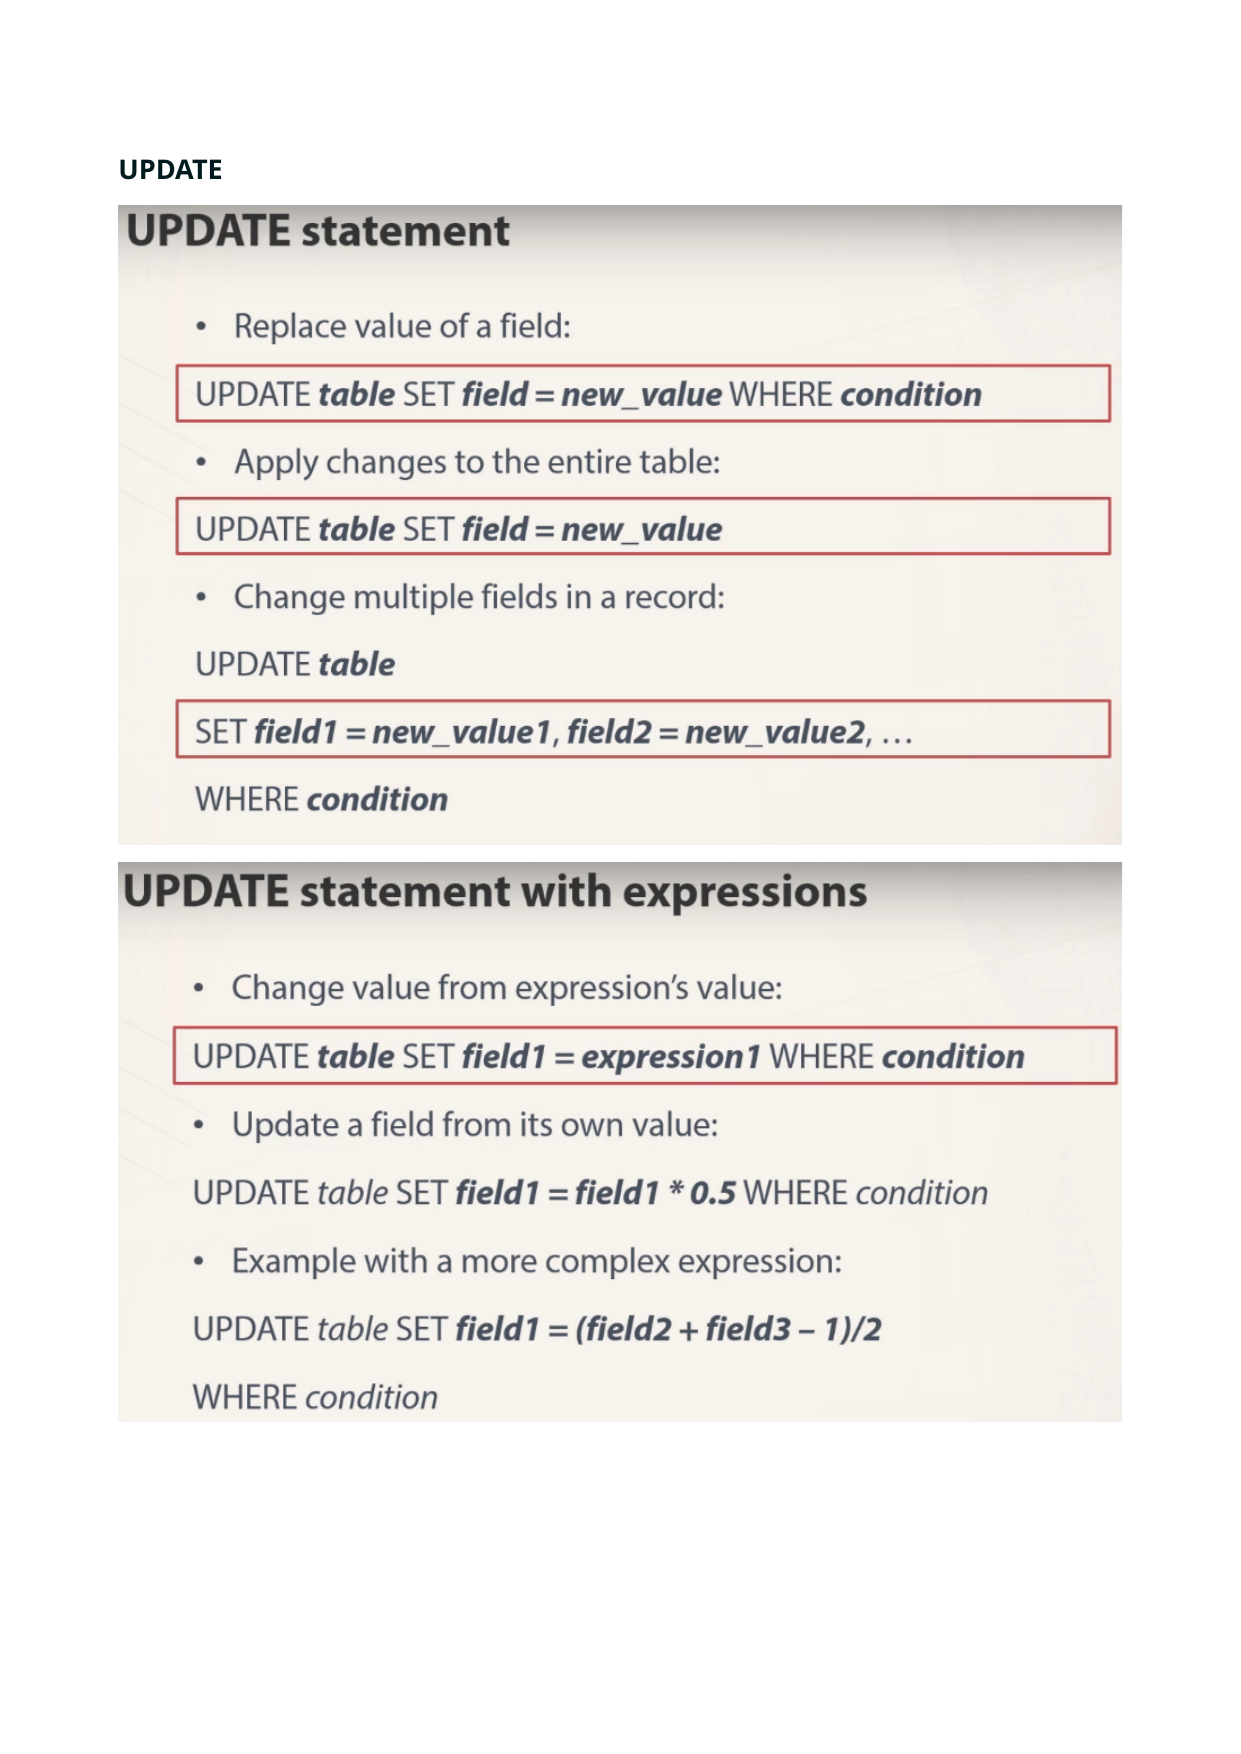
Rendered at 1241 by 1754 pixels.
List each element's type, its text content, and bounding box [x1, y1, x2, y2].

picture [118, 205, 1123, 845]
picture [118, 862, 1123, 1422]
text UPDATE [118, 150, 1122, 187]
